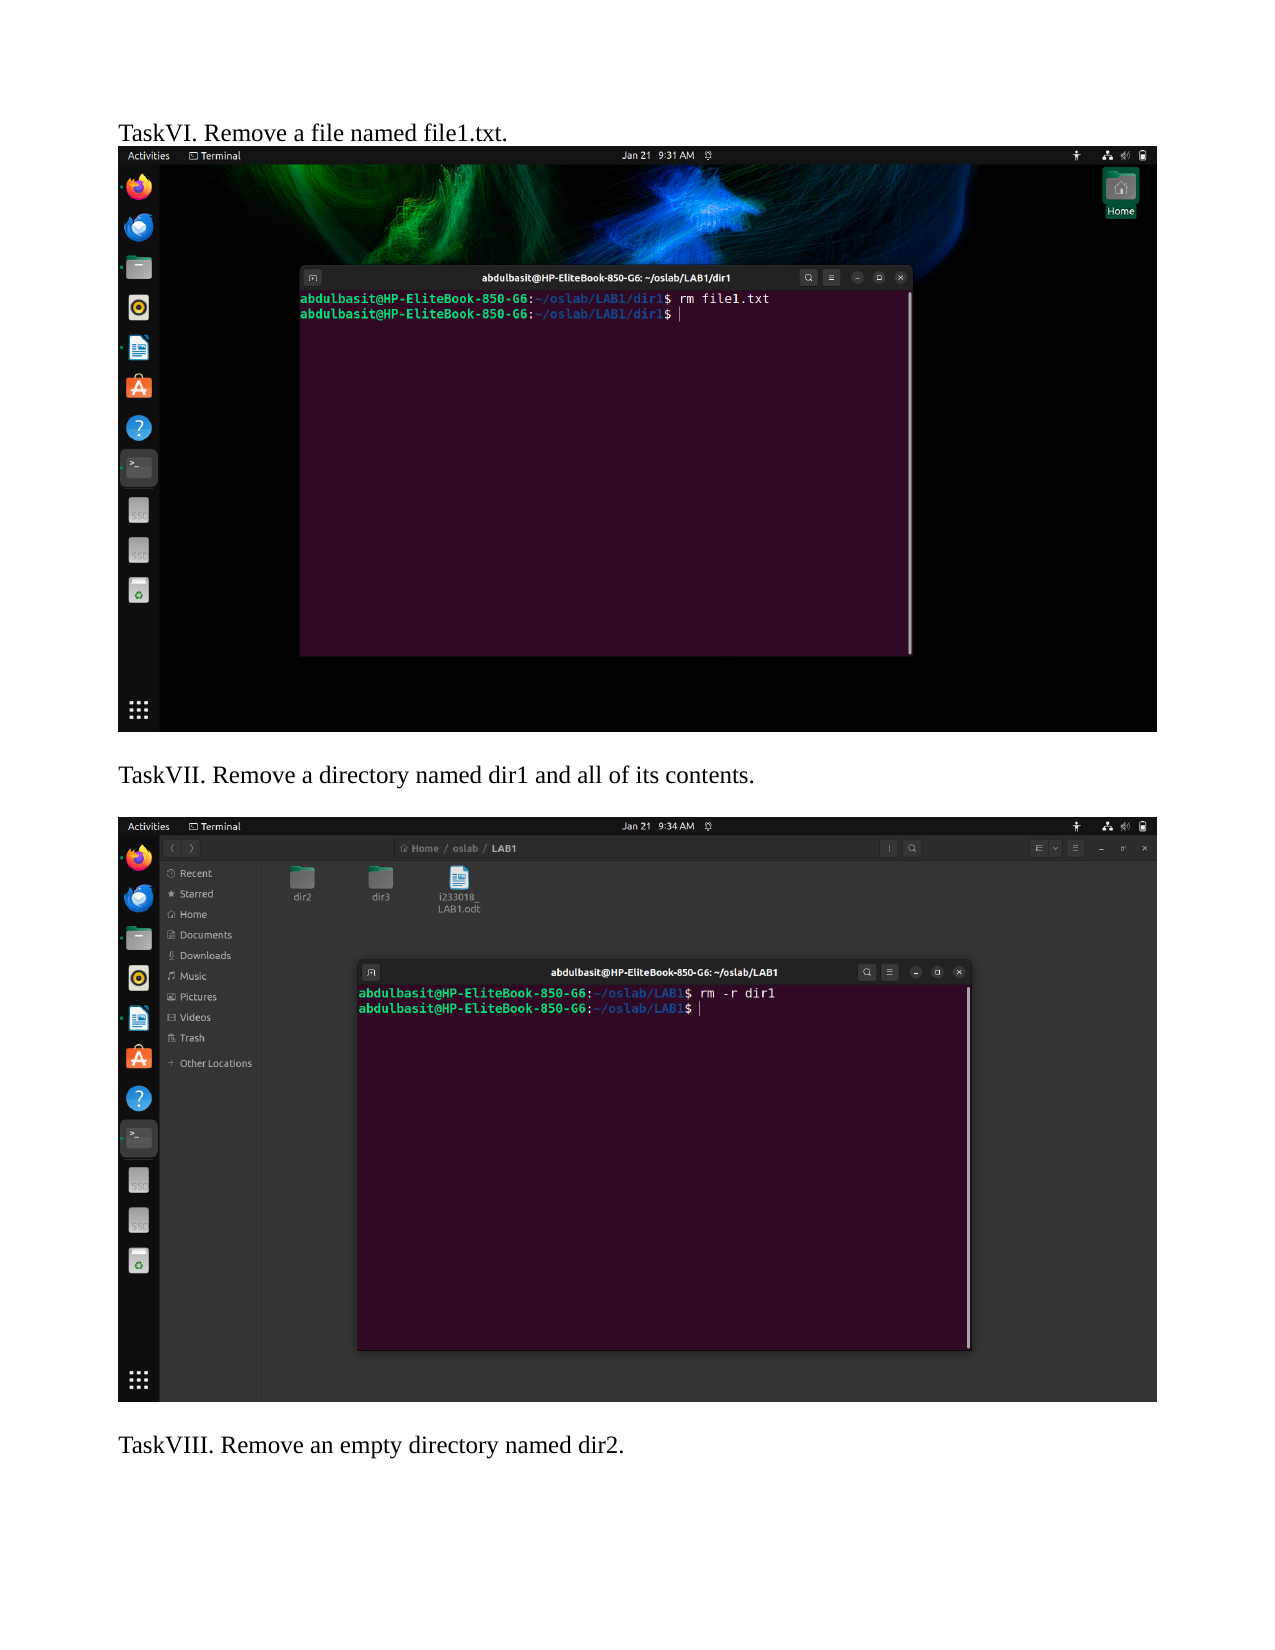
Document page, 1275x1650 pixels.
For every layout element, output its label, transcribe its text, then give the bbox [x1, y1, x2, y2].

text TaskVIII. Remove an empty directory named dir2. [118, 1430, 1157, 1459]
text TaskVI. Remove a file named file1.txt. [118, 118, 1157, 146]
picture [118, 146, 1157, 732]
text TaskVII. Remove a directory named dir1 and all of its contents. [118, 760, 1157, 789]
picture [118, 817, 1157, 1402]
